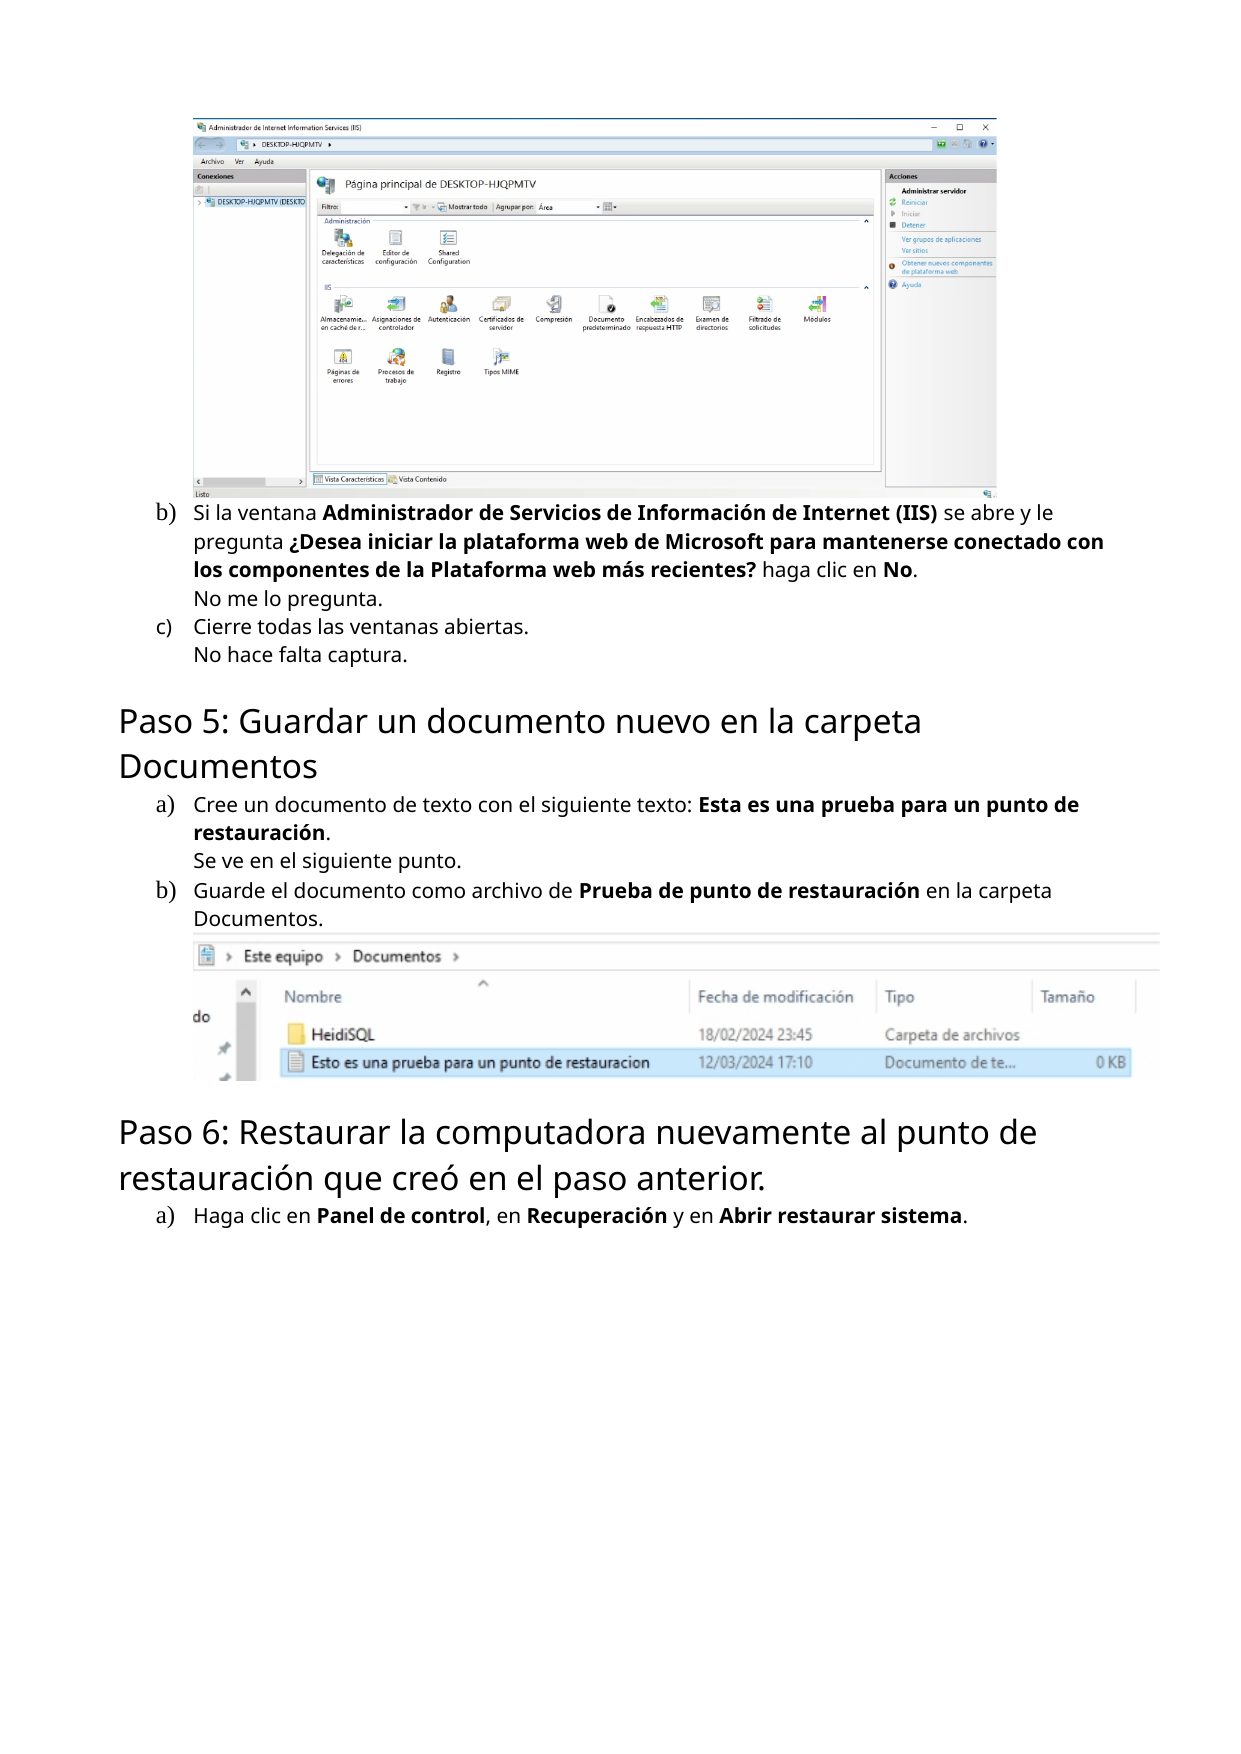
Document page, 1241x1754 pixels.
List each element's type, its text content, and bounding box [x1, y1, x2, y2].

list Se ve en el siguiente punto. [156, 847, 1122, 875]
picture [193, 118, 997, 498]
picture [193, 932, 1160, 1081]
list Cierre todas las ventanas abiertas. [156, 612, 1122, 641]
list Si la ventana Administrador de Servicios de Información de Internet (IIS) se abre y le pregunta ¿Desea iniciar la plataforma web de Microsoft para mantenerse conectado con los componentes de la Plataforma web más recientes? haga clic en No. [156, 497, 1122, 584]
list Guarde el documento como archivo de Prueba de punto de restauración en la carpeta Documentos. [156, 875, 1122, 933]
text Paso 6: Restaurar la computadora nuevamente al punto de restauración que creó en el paso anterior. [118, 1109, 1122, 1200]
text Paso 5: Guardar un documento nuevo en la carpeta Documentos [118, 698, 1122, 789]
list No hace falta captura. [156, 641, 1122, 669]
list Cree un documento de texto con el siguiente texto: Esta es una prueba para un punto de restauración. [156, 789, 1122, 847]
list No me lo pregunta. [156, 584, 1122, 612]
list Haga clic en Panel de control, en Recuperación y en Abrir restaurar sistema. [156, 1200, 1122, 1229]
